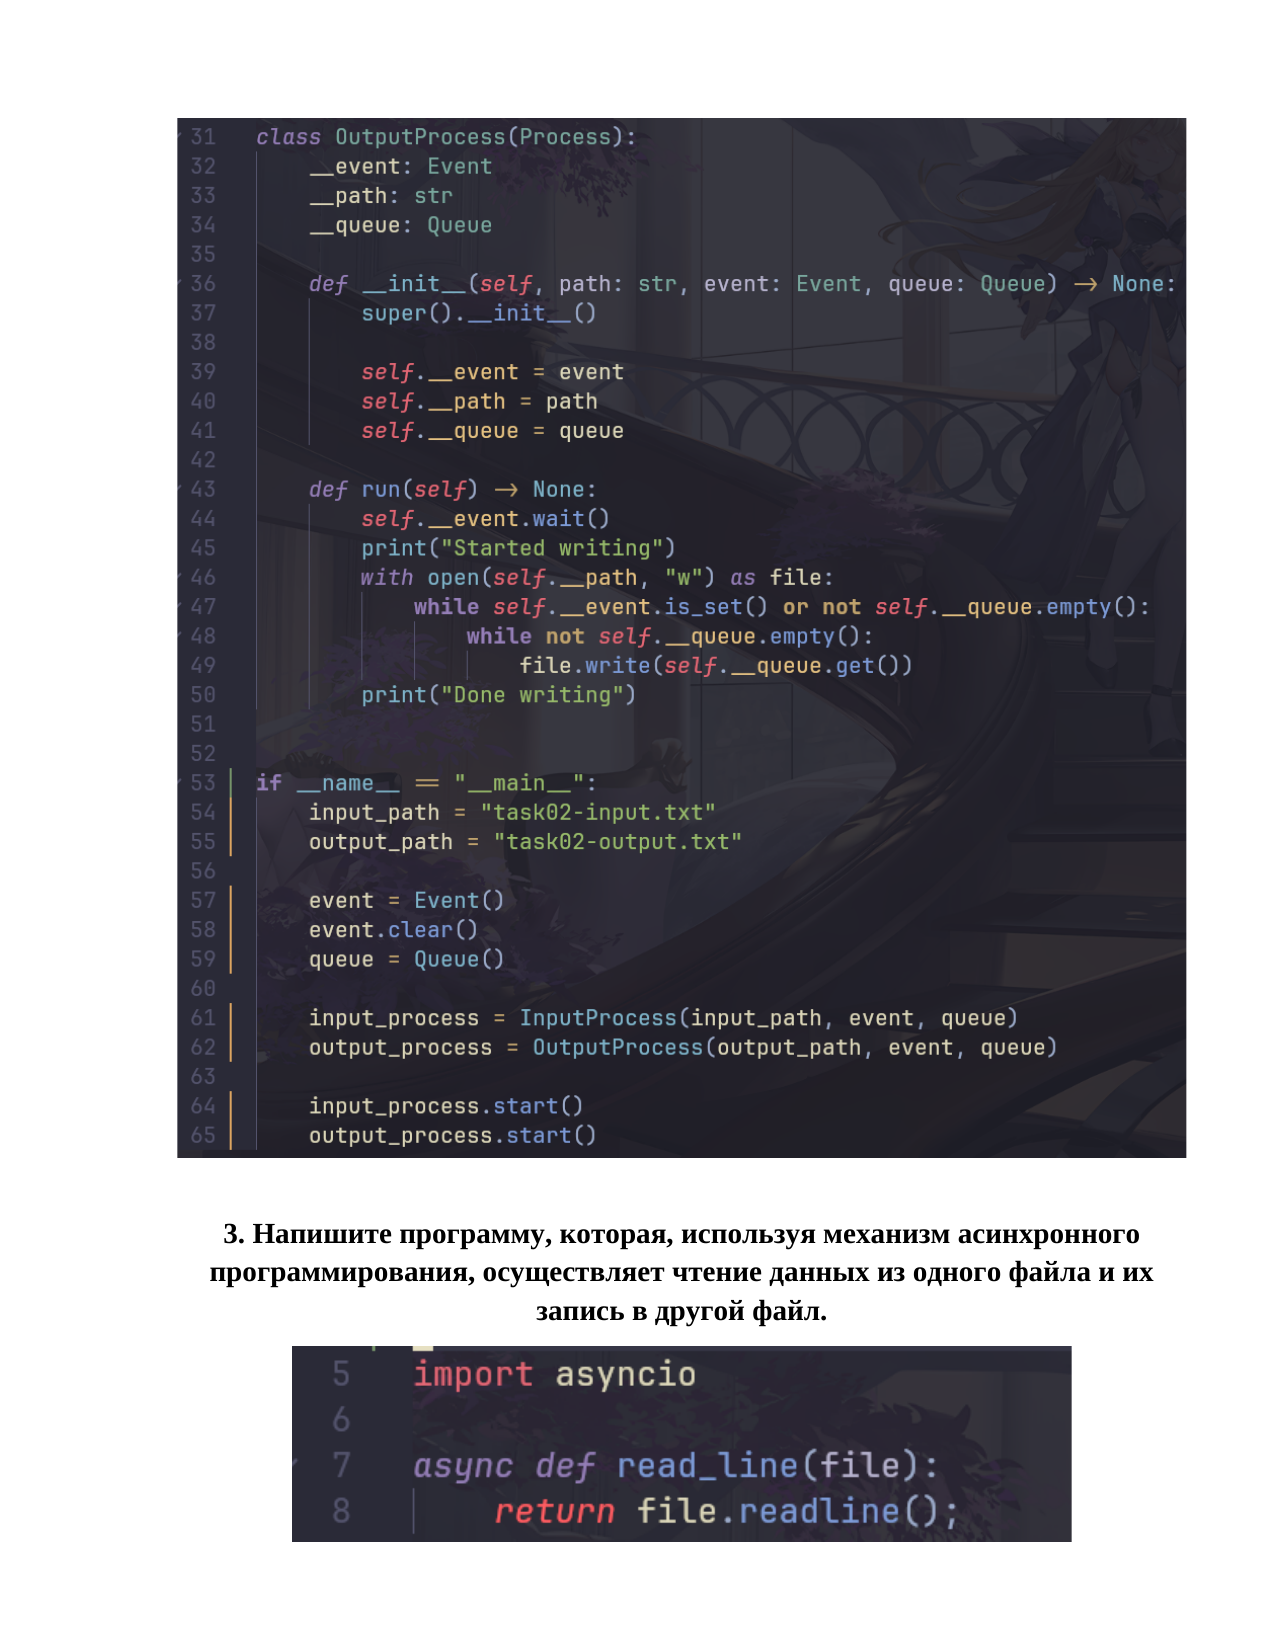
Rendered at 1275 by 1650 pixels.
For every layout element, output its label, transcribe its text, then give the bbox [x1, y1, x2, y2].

text 3. Напишите программу, которая, используя механизм асинхронного программирования, осуществляет чтение данных из одного файла и их запись в другой файл. [177, 1216, 1186, 1326]
picture [292, 1346, 1072, 1542]
picture [177, 118, 1187, 1158]
